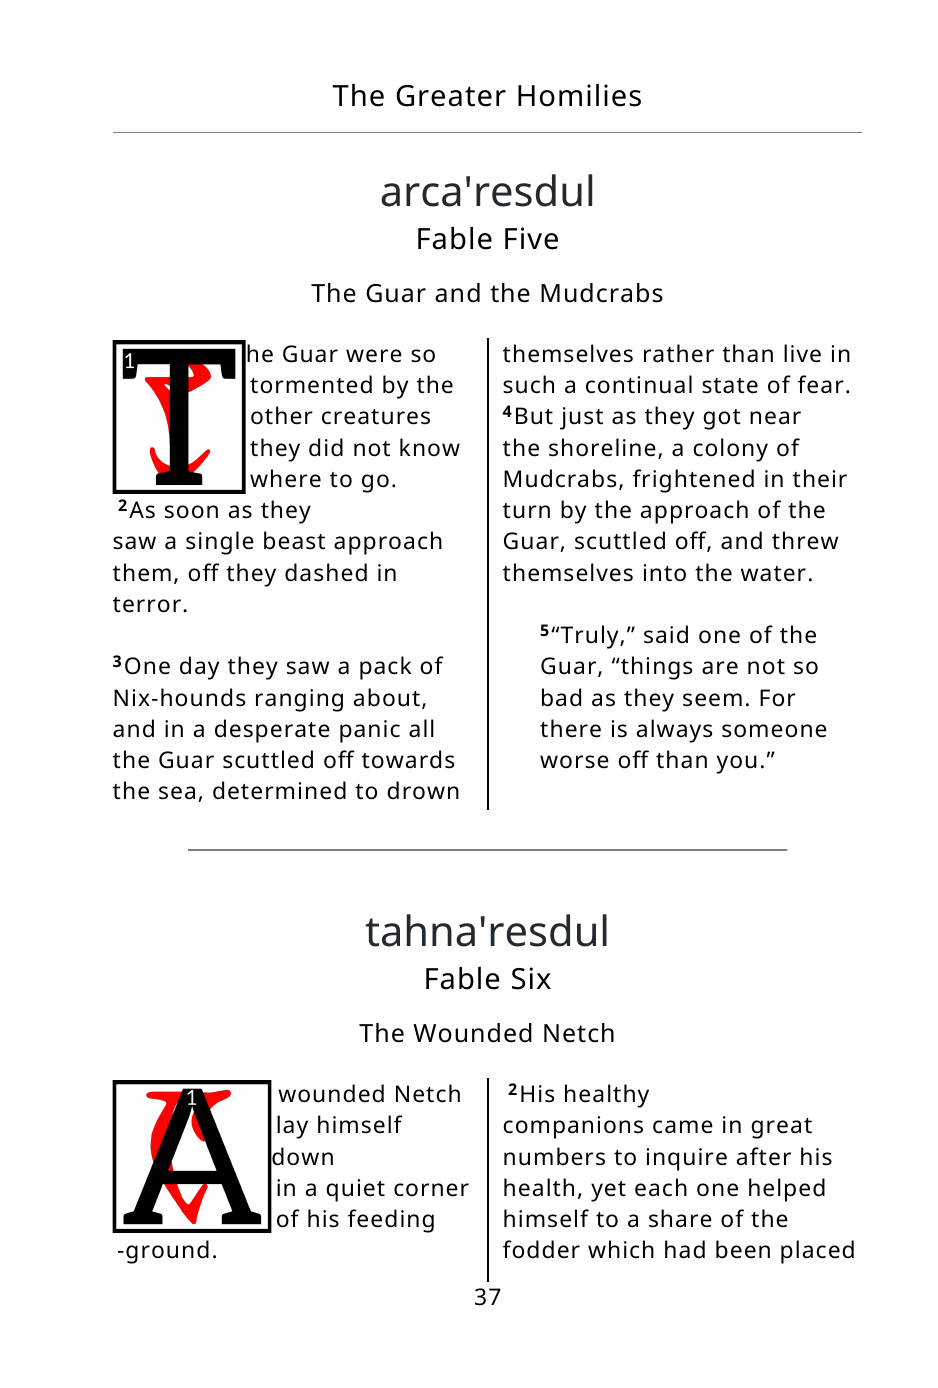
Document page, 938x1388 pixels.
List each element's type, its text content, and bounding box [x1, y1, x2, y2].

text 5“Truly,” said one of the Guar, “things are not so bad as they seem. For there is always someone worse off than you.” [540, 619, 844, 775]
text he Guar were so [112, 338, 472, 369]
subtitle tahna'resdul [112, 902, 862, 959]
text wounded Netch [112, 1078, 472, 1109]
text 2His healthy [502, 1078, 862, 1109]
text Fable Six [112, 959, 862, 998]
picture [112, 1080, 272, 1233]
text they did not know [246, 431, 472, 463]
text 2As soon as they [112, 494, 472, 525]
text lay himself down [272, 1109, 472, 1172]
text The Greater Homilies [112, 75, 862, 115]
text themselves rather than live in such a continual state of fear. 4But just as they got near the shoreline, a colony of Mudcrabs, frightened in their turn by the approach of the Guar, scuttled off, and threw themselves into the water. [502, 338, 862, 588]
text -ground. [112, 1234, 472, 1265]
text saw a single beast approach them, off they dashed in terror. [112, 525, 472, 619]
text in a quiet corner [272, 1172, 472, 1203]
text The Wounded Netch [112, 1015, 862, 1049]
text where to go. [246, 463, 472, 494]
subtitle arca'resdul [112, 162, 862, 218]
text companions came in great numbers to inquire after his health, yet each one helped himself to a share of the fodder which had been placed [502, 1109, 862, 1265]
text Fable Five [112, 218, 862, 258]
text tormented by the [246, 369, 472, 400]
text The Guar and the Mudcrabs [112, 275, 862, 309]
text other creatures [246, 400, 472, 431]
text 3One day they saw a pack of Nix-hounds ranging about, and in a desperate panic all the Guar scuttled off towards the sea, determined to drown [112, 650, 472, 806]
picture [112, 340, 246, 494]
text of his feeding [112, 1203, 472, 1234]
